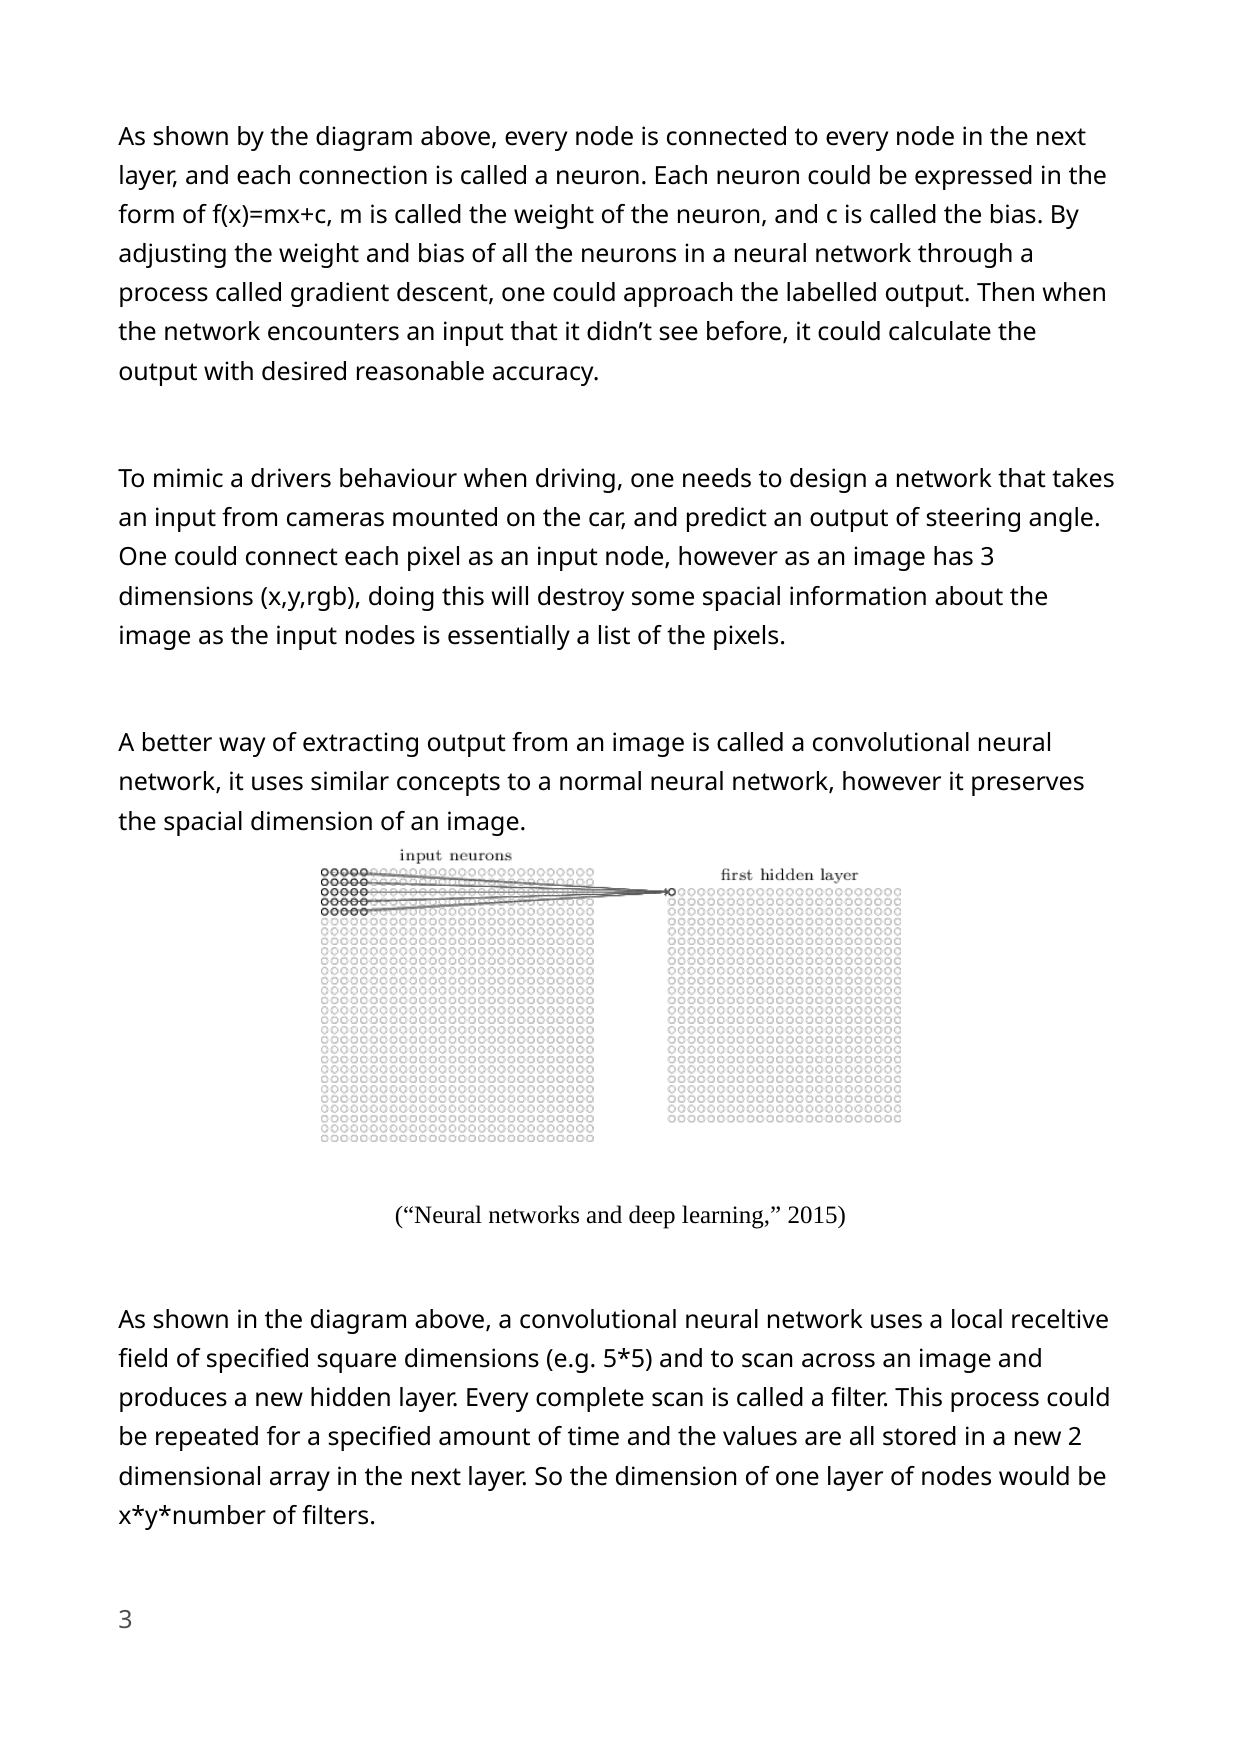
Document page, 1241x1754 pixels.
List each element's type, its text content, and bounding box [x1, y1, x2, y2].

text As shown by the diagram above, every node is connected to every node in the next layer, and each connection is called a neuron. Each neuron could be expressed in the form of f(x)=mx+c, m is called the weight of the neuron, and c is called the bias. By adjusting the weight and bias of all the neurons in a neural network through a process called gradient descent, one could approach the labelled output. Then when the network encounters an input that it didn’t see before, it could calculate the output with desired reasonable accuracy. [118, 118, 1122, 387]
text As shown in the diagram above, a convolutional neural network uses a local receltive field of specified square dimensions (e.g. 5*5) and to scan across an image and produces a new hidden layer. Every complete scan is called a filter. This process could be repeated for a specified amount of time and the values are all stored in a new 2 dimensional array in the next layer. So the dimension of one layer of nodes would be x*y*number of filters. [118, 1301, 1122, 1531]
text (“Neural networks and deep learning,” 2015) [118, 1200, 1122, 1229]
text A better way of extracting output from an image is called a convolutional neural network, it uses similar concepts to a normal neural network, however it preserves the spacial dimension of an image. [118, 725, 1122, 837]
picture [321, 843, 901, 1142]
text To mimic a drivers behaviour when driving, one needs to design a network that takes an input from cameras mounted on the car, and predict an output of steering angle. One could connect each pixel as an input node, however as an image has 3 dimensions (x,y,rgb), doing this will destroy some spacial information about the image as the input nodes is essentially a list of the pixels. [118, 461, 1122, 651]
